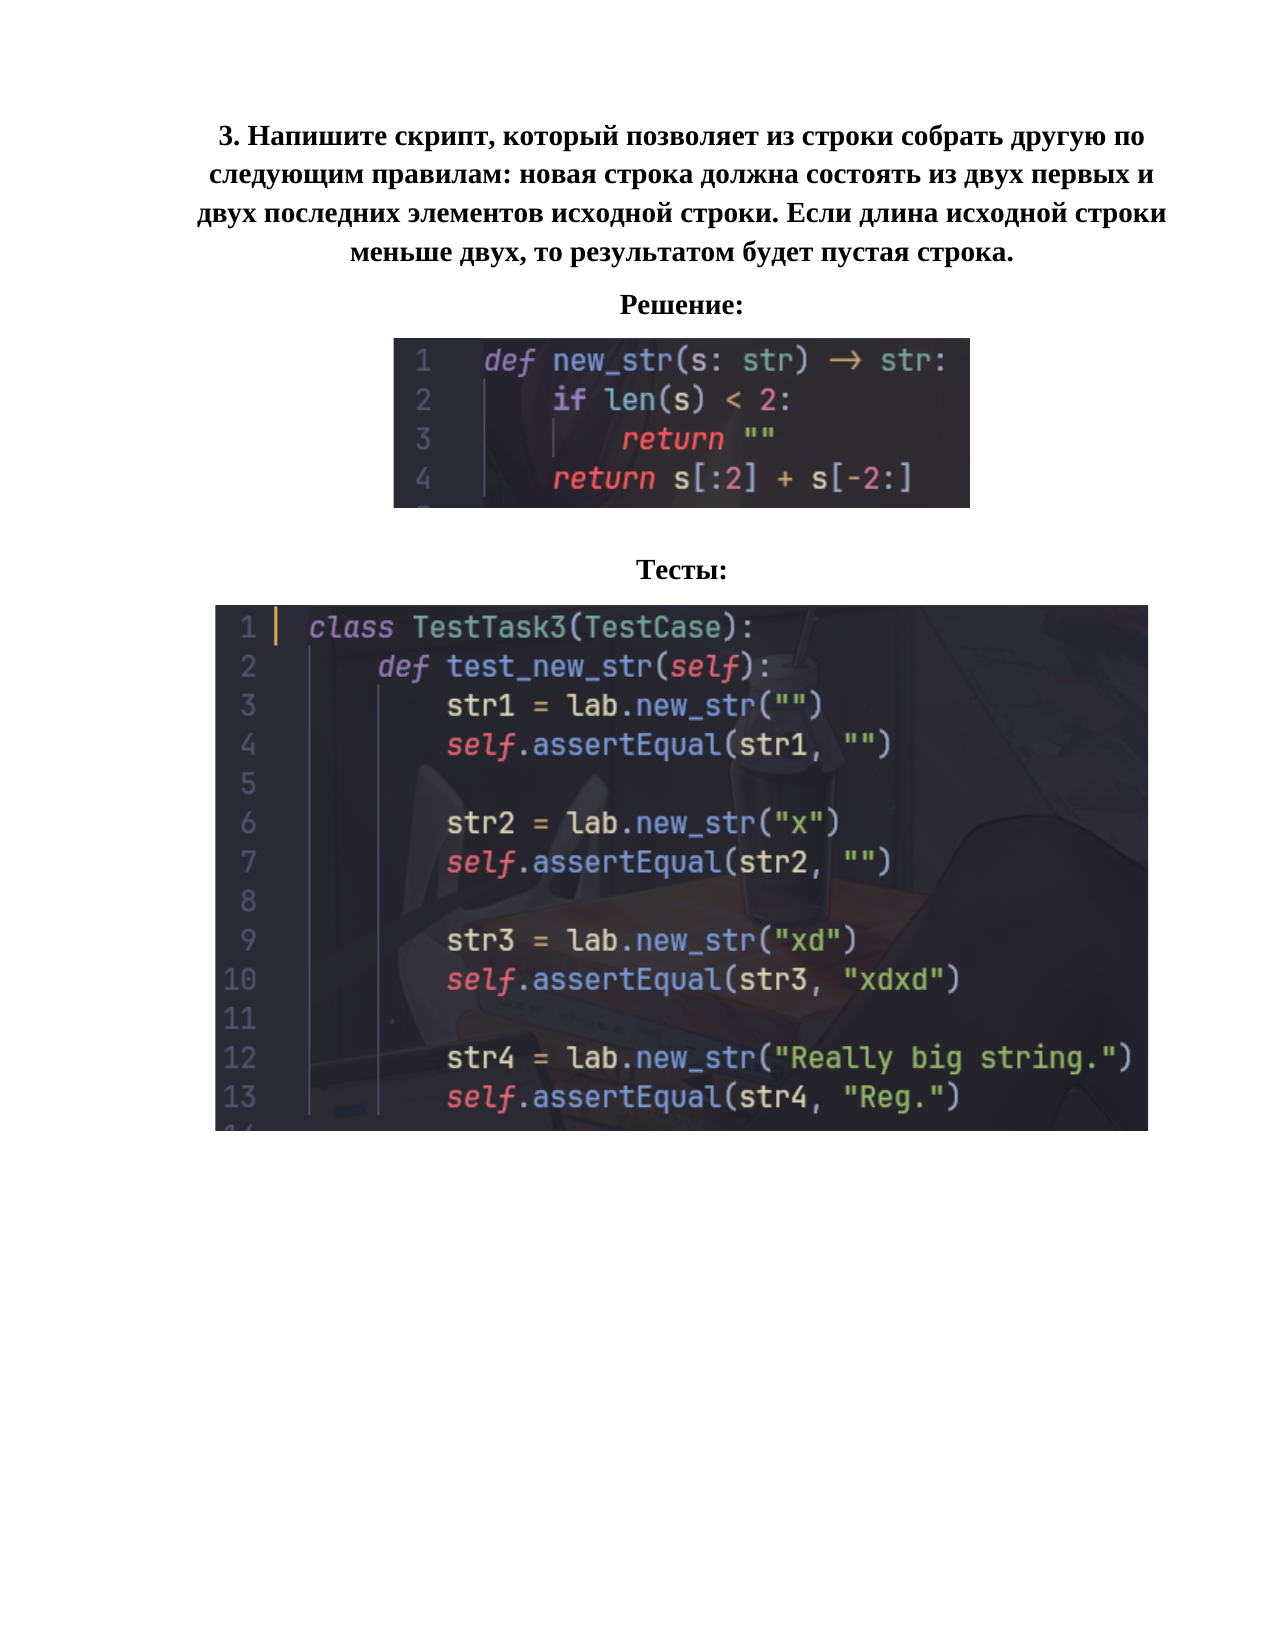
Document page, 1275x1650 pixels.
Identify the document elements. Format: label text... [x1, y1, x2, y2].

text Тесты: [177, 552, 1186, 586]
picture [215, 605, 1149, 1131]
picture [393, 338, 970, 508]
text Решение: [177, 287, 1186, 320]
text 3. Напишите скрипт, который позволяет из строки собрать другую по следующим правилам: новая строка должна состоять из двух первых и двух последних элементов исходной строки. Если длина исходной строки меньше двух, то результатом будет пустая строка. [177, 118, 1186, 267]
